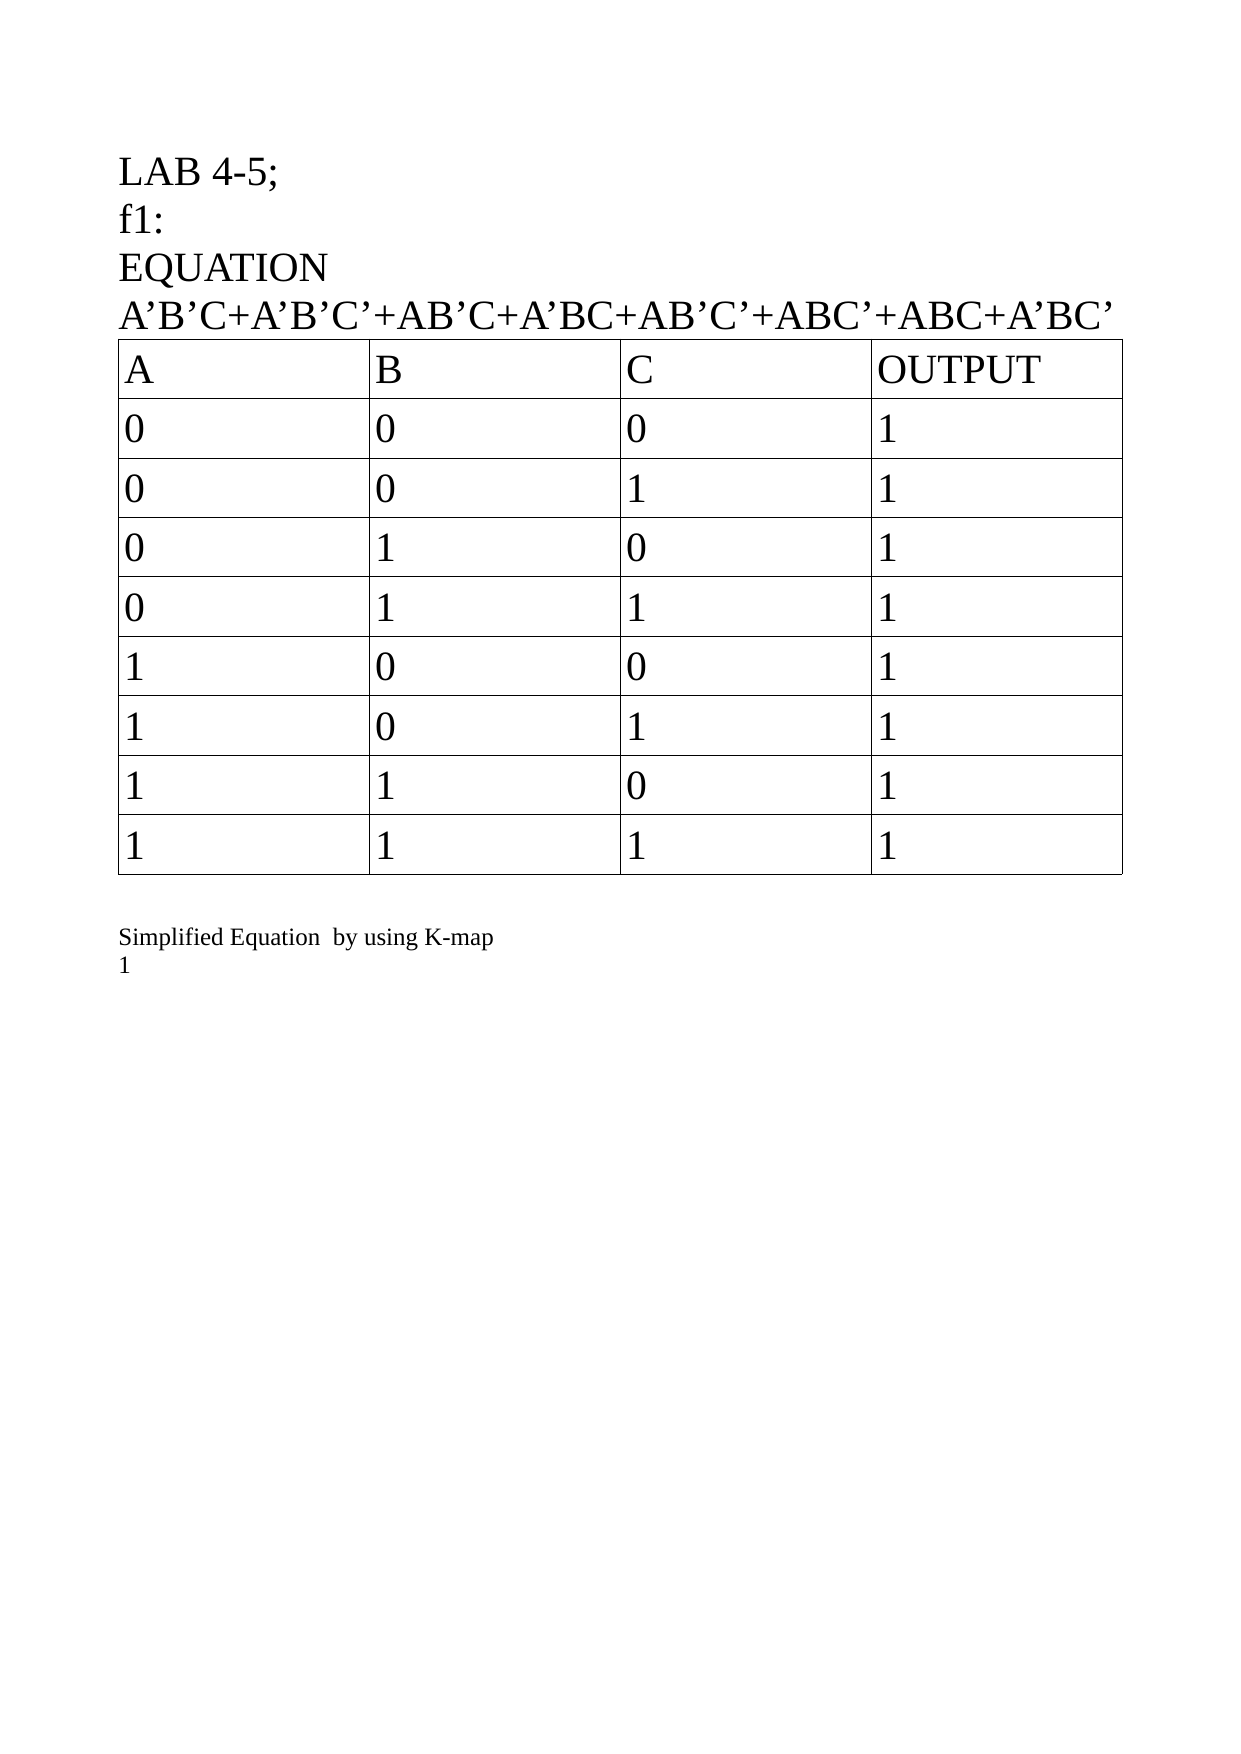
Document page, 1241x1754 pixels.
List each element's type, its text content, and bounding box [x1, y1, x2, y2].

text LAB 4-5; [118, 147, 1122, 195]
table_cell 1 [119, 815, 369, 874]
table_header A [119, 340, 369, 398]
table_header B [370, 340, 620, 398]
table_cell 1 [621, 459, 871, 517]
table_cell 1 [872, 518, 1122, 576]
table_cell 0 [370, 399, 620, 457]
table_cell 1 [621, 577, 871, 636]
table_cell 0 [621, 756, 871, 814]
table_cell 1 [370, 577, 620, 636]
table_cell 0 [119, 577, 369, 636]
table_cell 1 [872, 399, 1122, 457]
table_cell 0 [119, 399, 369, 457]
table_cell 1 [621, 815, 871, 874]
table_cell 0 [621, 399, 871, 457]
table_header OUTPUT [872, 340, 1122, 398]
table_cell 1 [119, 696, 369, 755]
table_cell 1 [872, 637, 1122, 695]
text A’B’C+A’B’C’+AB’C+A’BC+AB’C’+ABC’+ABC+A’BC’ [118, 291, 1122, 338]
table_cell 0 [370, 637, 620, 695]
table_cell 1 [370, 815, 620, 874]
table_cell 1 [370, 518, 620, 576]
table_cell 1 [621, 696, 871, 755]
table_cell 1 [872, 815, 1122, 874]
table_cell 1 [119, 637, 369, 695]
text f1: [118, 195, 1122, 243]
table_cell 0 [370, 696, 620, 755]
table_cell 0 [621, 637, 871, 695]
table_cell 1 [872, 756, 1122, 814]
table_cell 0 [119, 459, 369, 517]
text 1 [118, 951, 1122, 979]
table_cell 0 [621, 518, 871, 576]
text EQUATION [118, 243, 1122, 291]
table_cell 1 [872, 577, 1122, 636]
table_header C [621, 340, 871, 398]
table_cell 1 [119, 756, 369, 814]
table_cell 1 [872, 696, 1122, 755]
table_cell 0 [370, 459, 620, 517]
table_cell 1 [370, 756, 620, 814]
table_cell 0 [119, 518, 369, 576]
text Simplified Equation by using K-map [118, 922, 1122, 951]
table_cell 1 [872, 459, 1122, 517]
